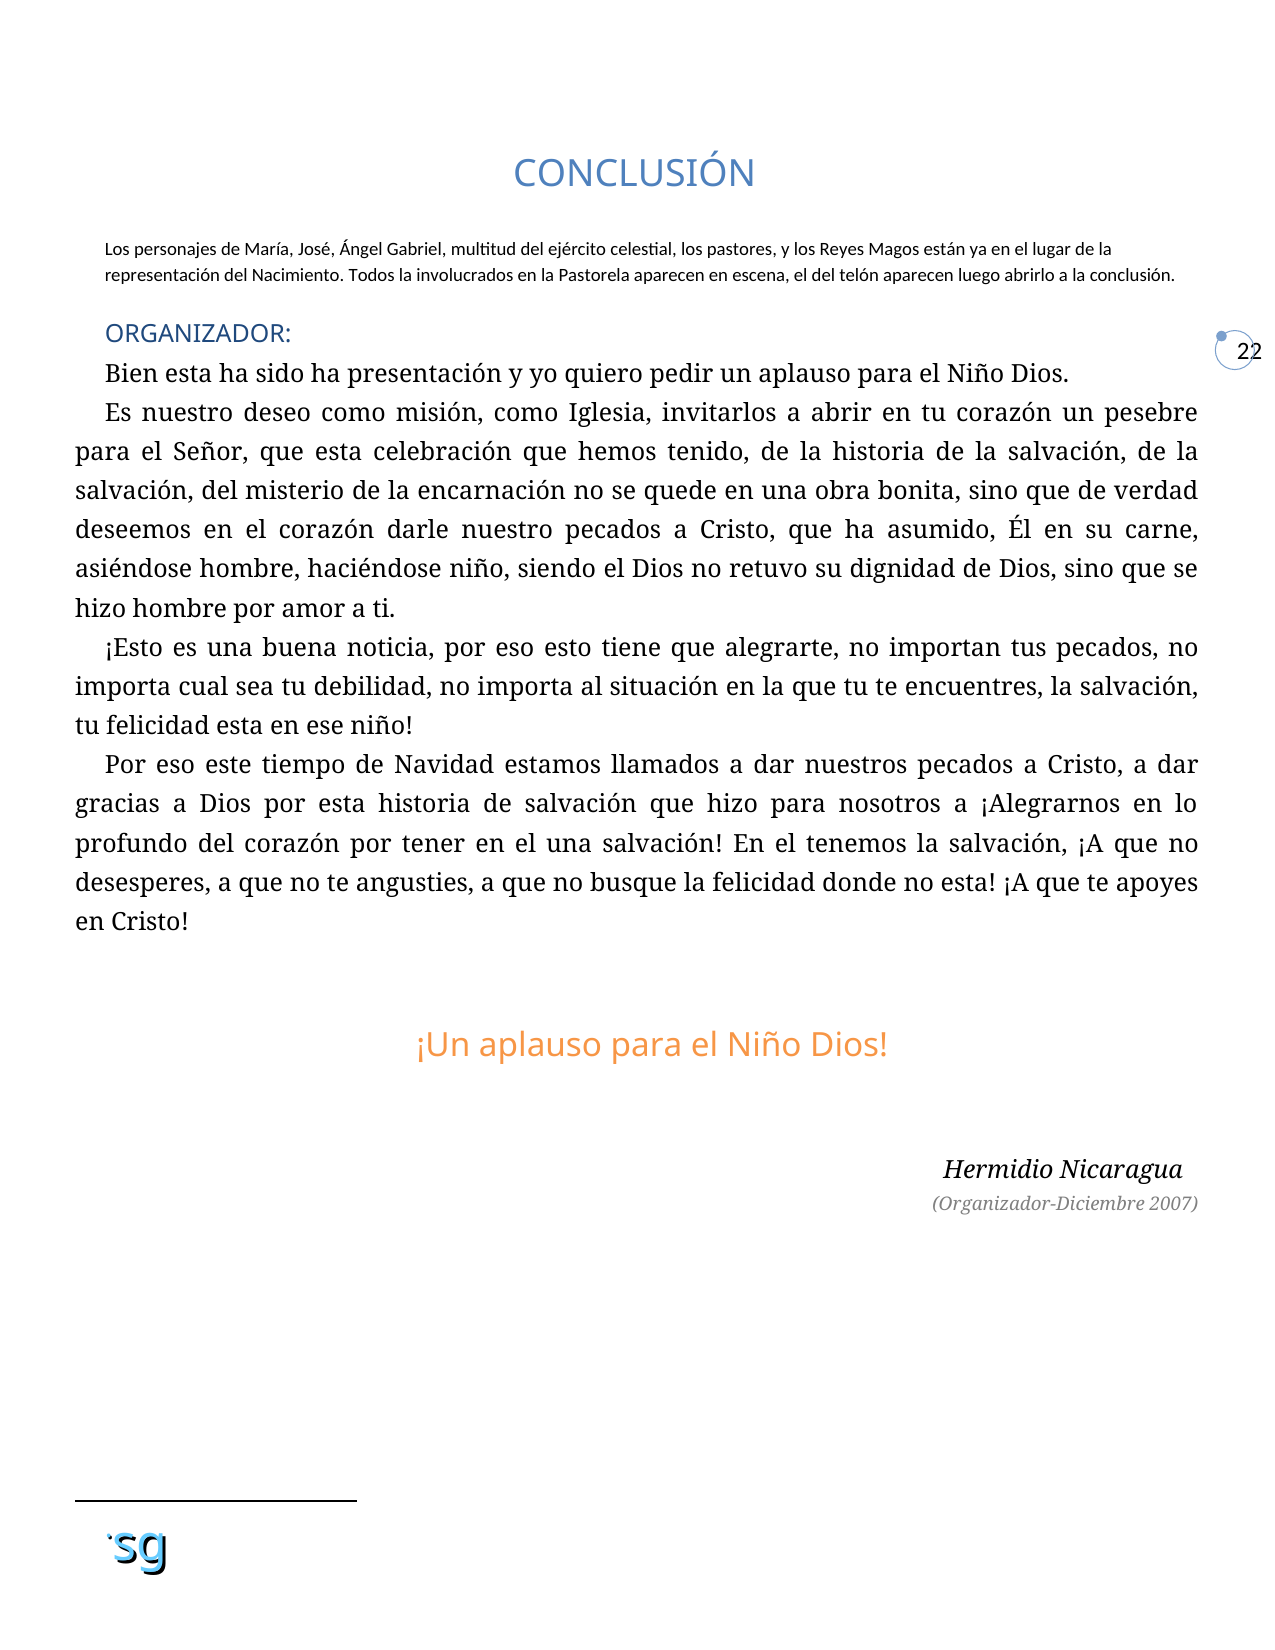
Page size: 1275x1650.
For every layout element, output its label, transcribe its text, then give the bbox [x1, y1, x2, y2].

text ¡Un aplauso para el Niño Dios! [104, 1021, 1200, 1066]
text ORGANIZADOR: [104, 316, 1200, 350]
text Hermidio Nicaragua [104, 1152, 1186, 1186]
text CONCLUSIÓN [75, 146, 1200, 197]
text Bien esta ha sido ha presentación y yo quiero pedir un aplauso para el Niño Dios. [75, 355, 1200, 389]
text Es nuestro deseo como misión, como Iglesia, invitarlos a abrir en tu corazón un pesebre para el Señor, que esta celebración que hemos tenido, de la historia de la salvación, de la salvación, del misterio de la encarnación no se quede en una obra bonita, sino que de verdad deseemos en el corazón darle nuestro pecados a Cristo, que ha asumido, Él en su carne, asiéndose hombre, haciéndose niño, siendo el Dios no retuvo su dignidad de Dios, sino que se hizo hombre por amor a ti. [75, 394, 1200, 624]
text Por eso este tiempo de Navidad estamos llamados a dar nuestros pecados a Cristo, a dar gracias a Dios por esta historia de salvación que hizo para nosotros a ¡Alegrarnos en lo profundo del corazón por tener en el una salvación! En el tenemos la salvación, ¡A que no desesperes, a que no te angusties, a que no busque la felicidad donde no esta! ¡A que te apoyes en Cristo! [75, 747, 1200, 938]
text Los personajes de María, José, Ángel Gabriel, multitud del ejército celestial, los pastores, y los Reyes Magos están ya en el lugar de la representación del Nacimiento. Todos la involucrados en la Pastorela aparecen en escena, el del telón aparecen luego abrirlo a la conclusión. [104, 237, 1200, 286]
text ¡Esto es una buena noticia, por eso esto tiene que alegrarte, no importan tus pecados, no importa cual sea tu debilidad, no importa al situación en la que tu te encuentres, la salvación, tu felicidad esta en ese niño! [75, 629, 1200, 742]
text (Organizador-Diciembre 2007) [104, 1191, 1200, 1216]
text sg [104, 1507, 1200, 1575]
